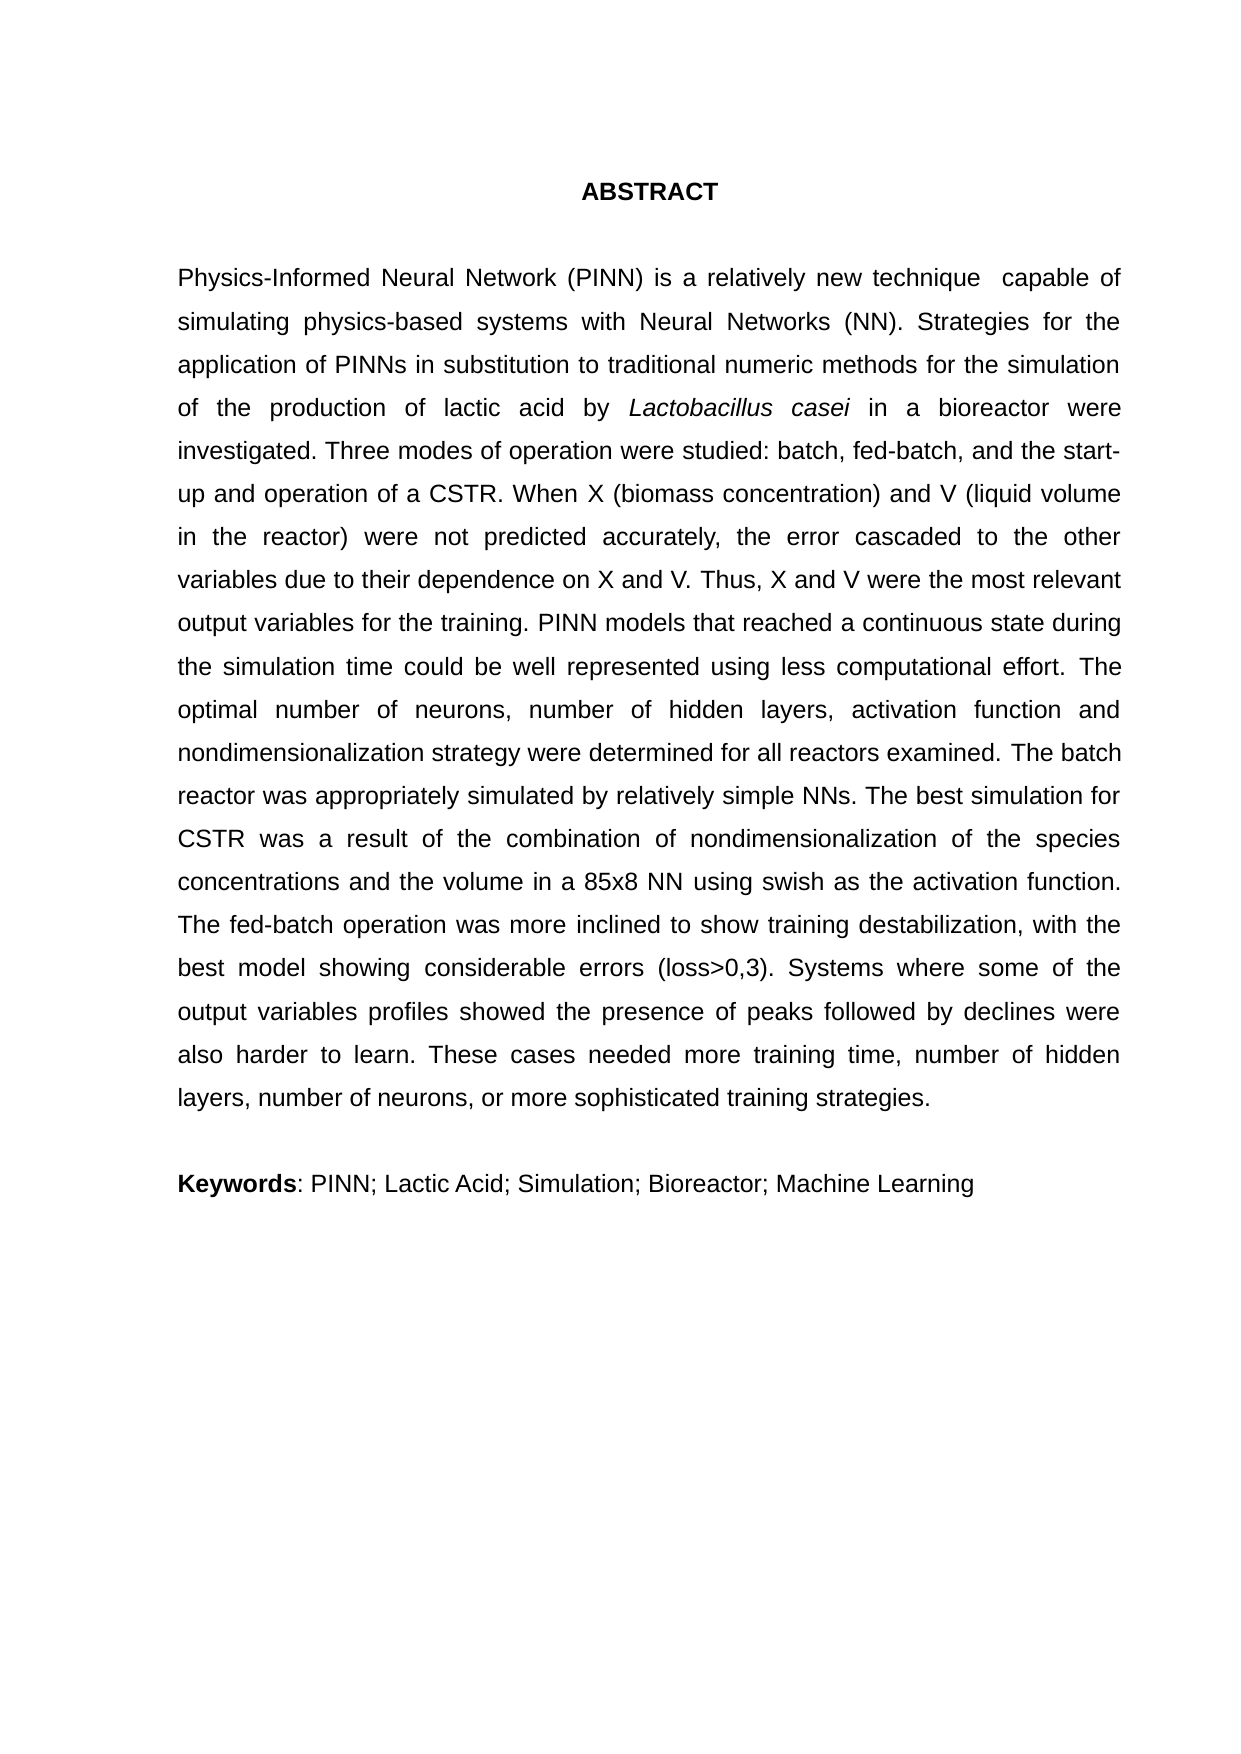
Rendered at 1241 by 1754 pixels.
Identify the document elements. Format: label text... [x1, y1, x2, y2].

text Physics-Informed Neural Network (PINN) is a relatively new technique capable of simulating physics-based systems with Neural Networks (NN). Strategies for the application of PINNs in substitution to traditional numeric methods for the simulation of the production of lactic acid by Lactobacillus casei in a bioreactor were investigated. Three modes of operation were studied: batch, fed-batch, and the start-up and operation of a CSTR. When X (biomass concentration) and V (liquid volume in the reactor) were not predicted accurately, the error cascaded to the other variables due to their dependence on X and V. Thus, X and V were the most relevant output variables for the training. PINN models that reached a continuous state during the simulation time could be well represented using less computational effort. The optimal number of neurons, number of hidden layers, activation function and nondimensionalization strategy were determined for all reactors examined. The batch reactor was appropriately simulated by relatively simple NNs. The best simulation for CSTR was a result of the combination of nondimensionalization of the species concentrations and the volume in a 85x8 NN using swish as the activation function. The fed-batch operation was more inclined to show training destabilization, with the best model showing considerable errors (loss>0,3). Systems where some of the output variables profiles showed the presence of peaks followed by declines were also harder to learn. These cases needed more training time, number of hidden layers, number of neurons, or more sophisticated training strategies. [177, 263, 1122, 1112]
text Keywords: PINN; Lactic Acid; Simulation; Bioreactor; Machine Learning [177, 1169, 1122, 1198]
text ABSTRACT [177, 177, 1122, 206]
